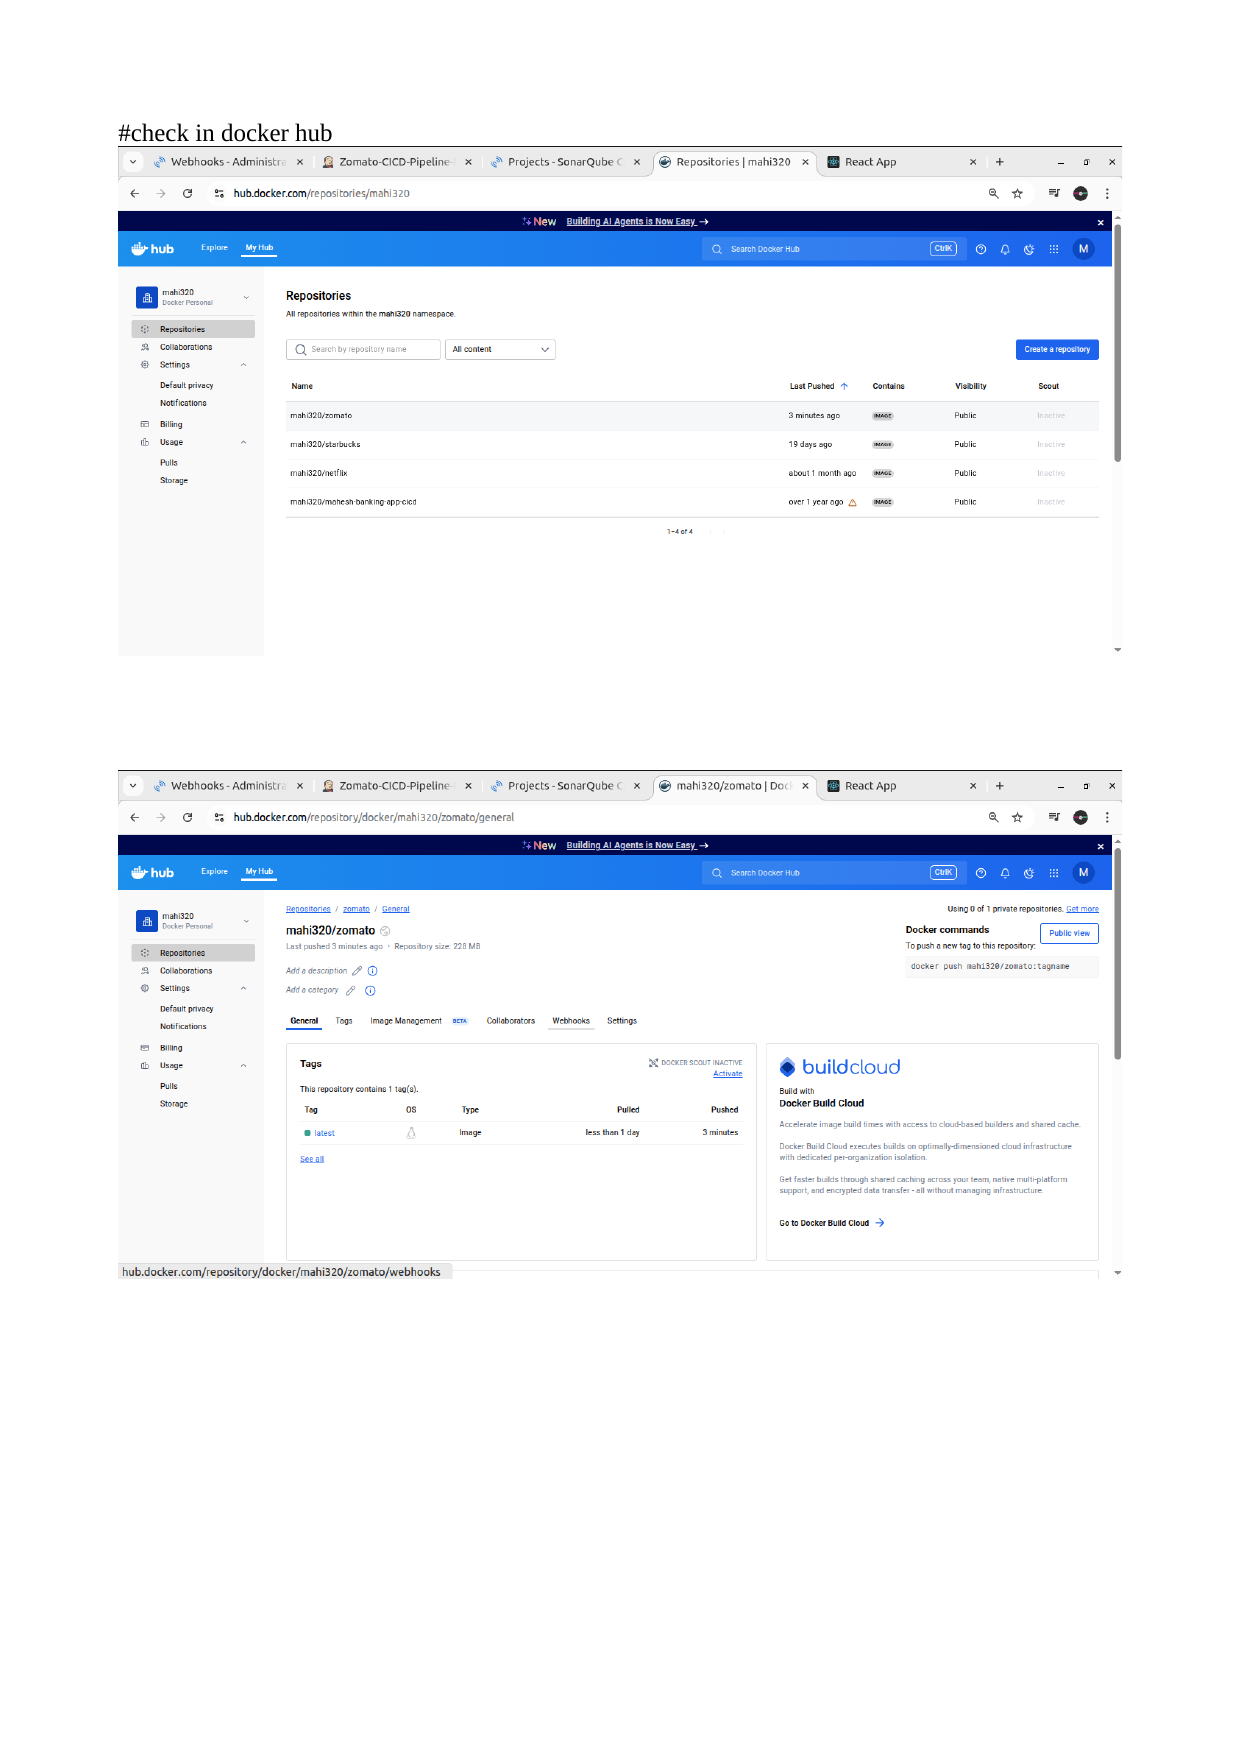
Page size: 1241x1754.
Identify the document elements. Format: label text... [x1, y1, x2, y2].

picture [118, 770, 1123, 1279]
text #check in docker hub [118, 118, 1122, 146]
picture [118, 146, 1123, 656]
